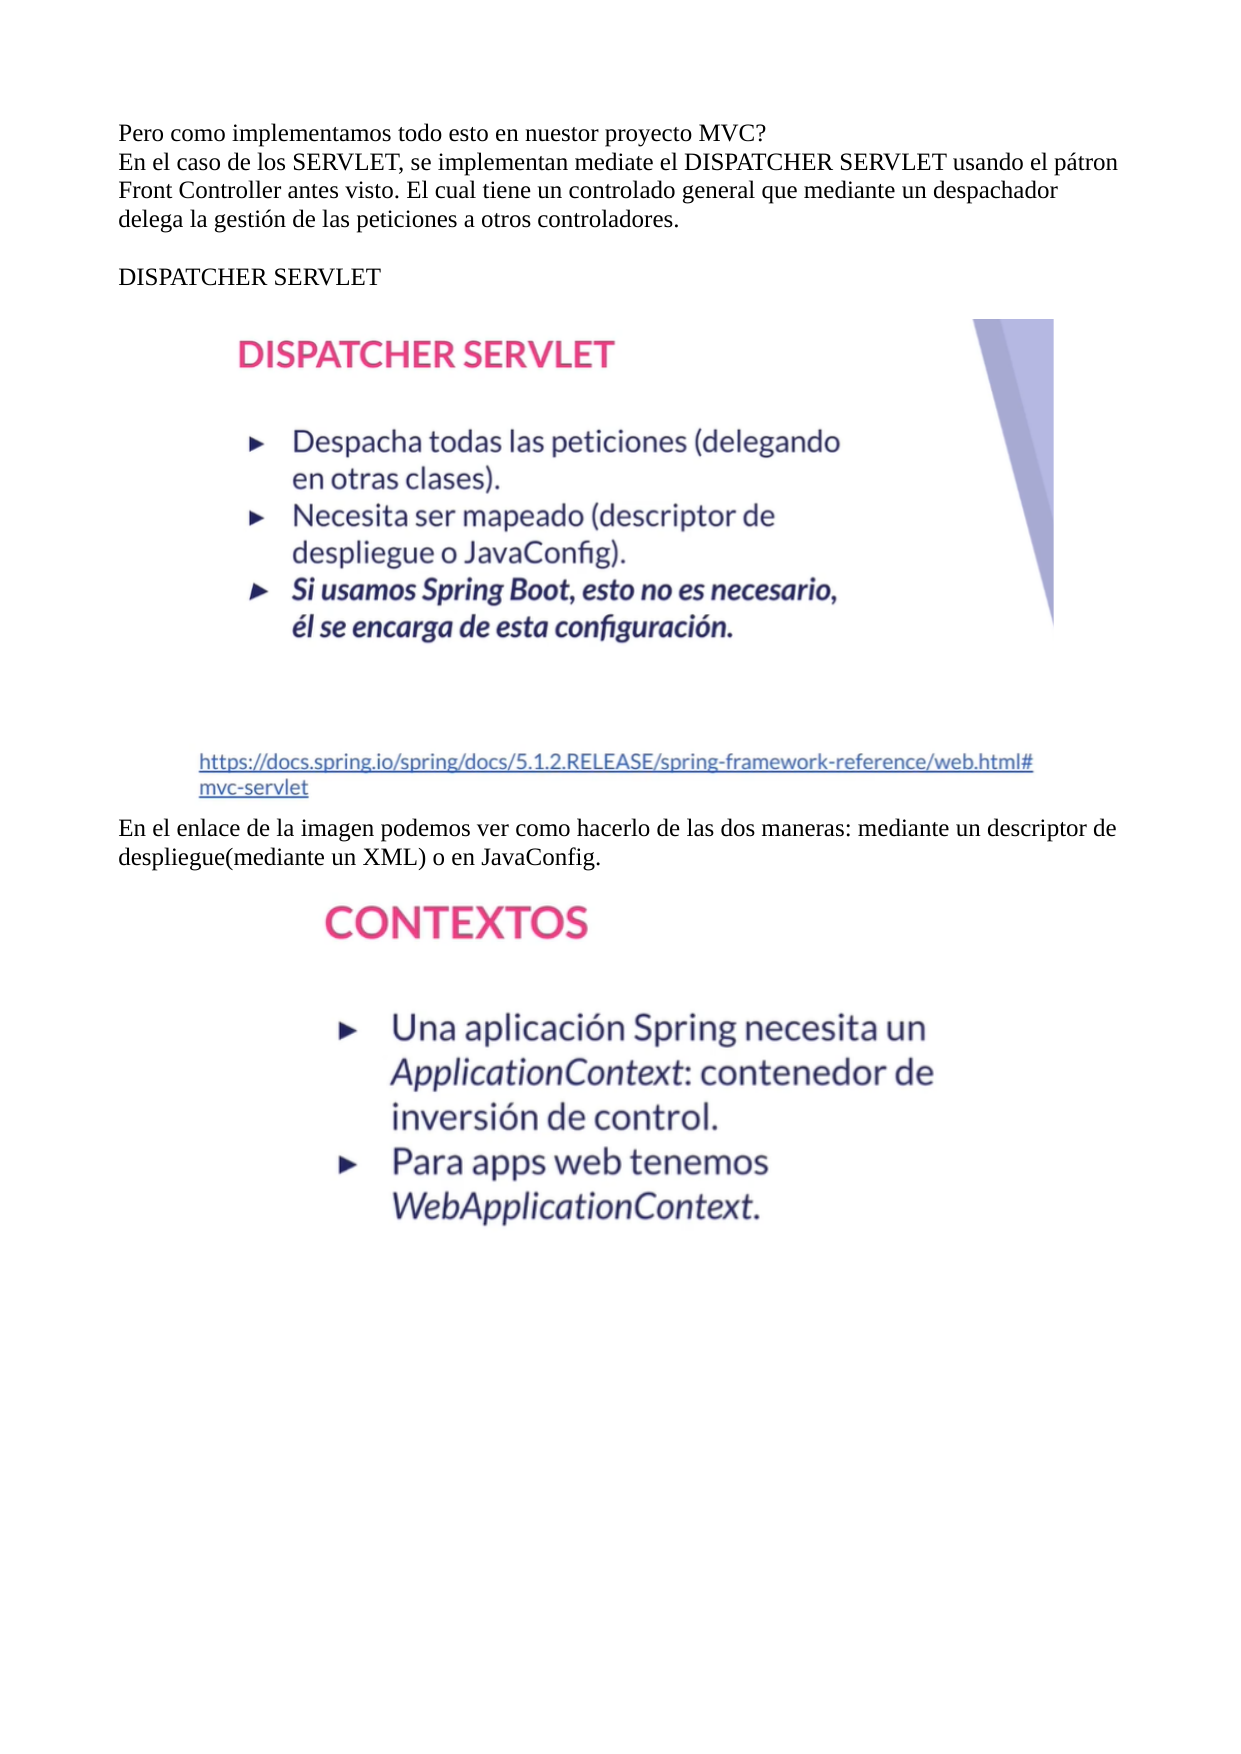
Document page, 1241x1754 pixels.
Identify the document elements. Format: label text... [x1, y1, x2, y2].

text Pero como implementamos todo esto en nuestor proyecto MVC? [118, 118, 1122, 147]
text En el caso de los SERVLET, se implementan mediate el DISPATCHER SERVLET usando el pátron Front Controller antes visto. El cual tiene un controlado general que mediante un despachador delega la gestión de las peticiones a otros controladores. [118, 147, 1122, 233]
text En el enlace de la imagen podemos ver como hacerlo de las dos maneras: mediante un descriptor de despliegue(mediante un XML) o en JavaConfig. [118, 319, 1122, 871]
text DISPATCHER SERVLET [118, 262, 1122, 291]
